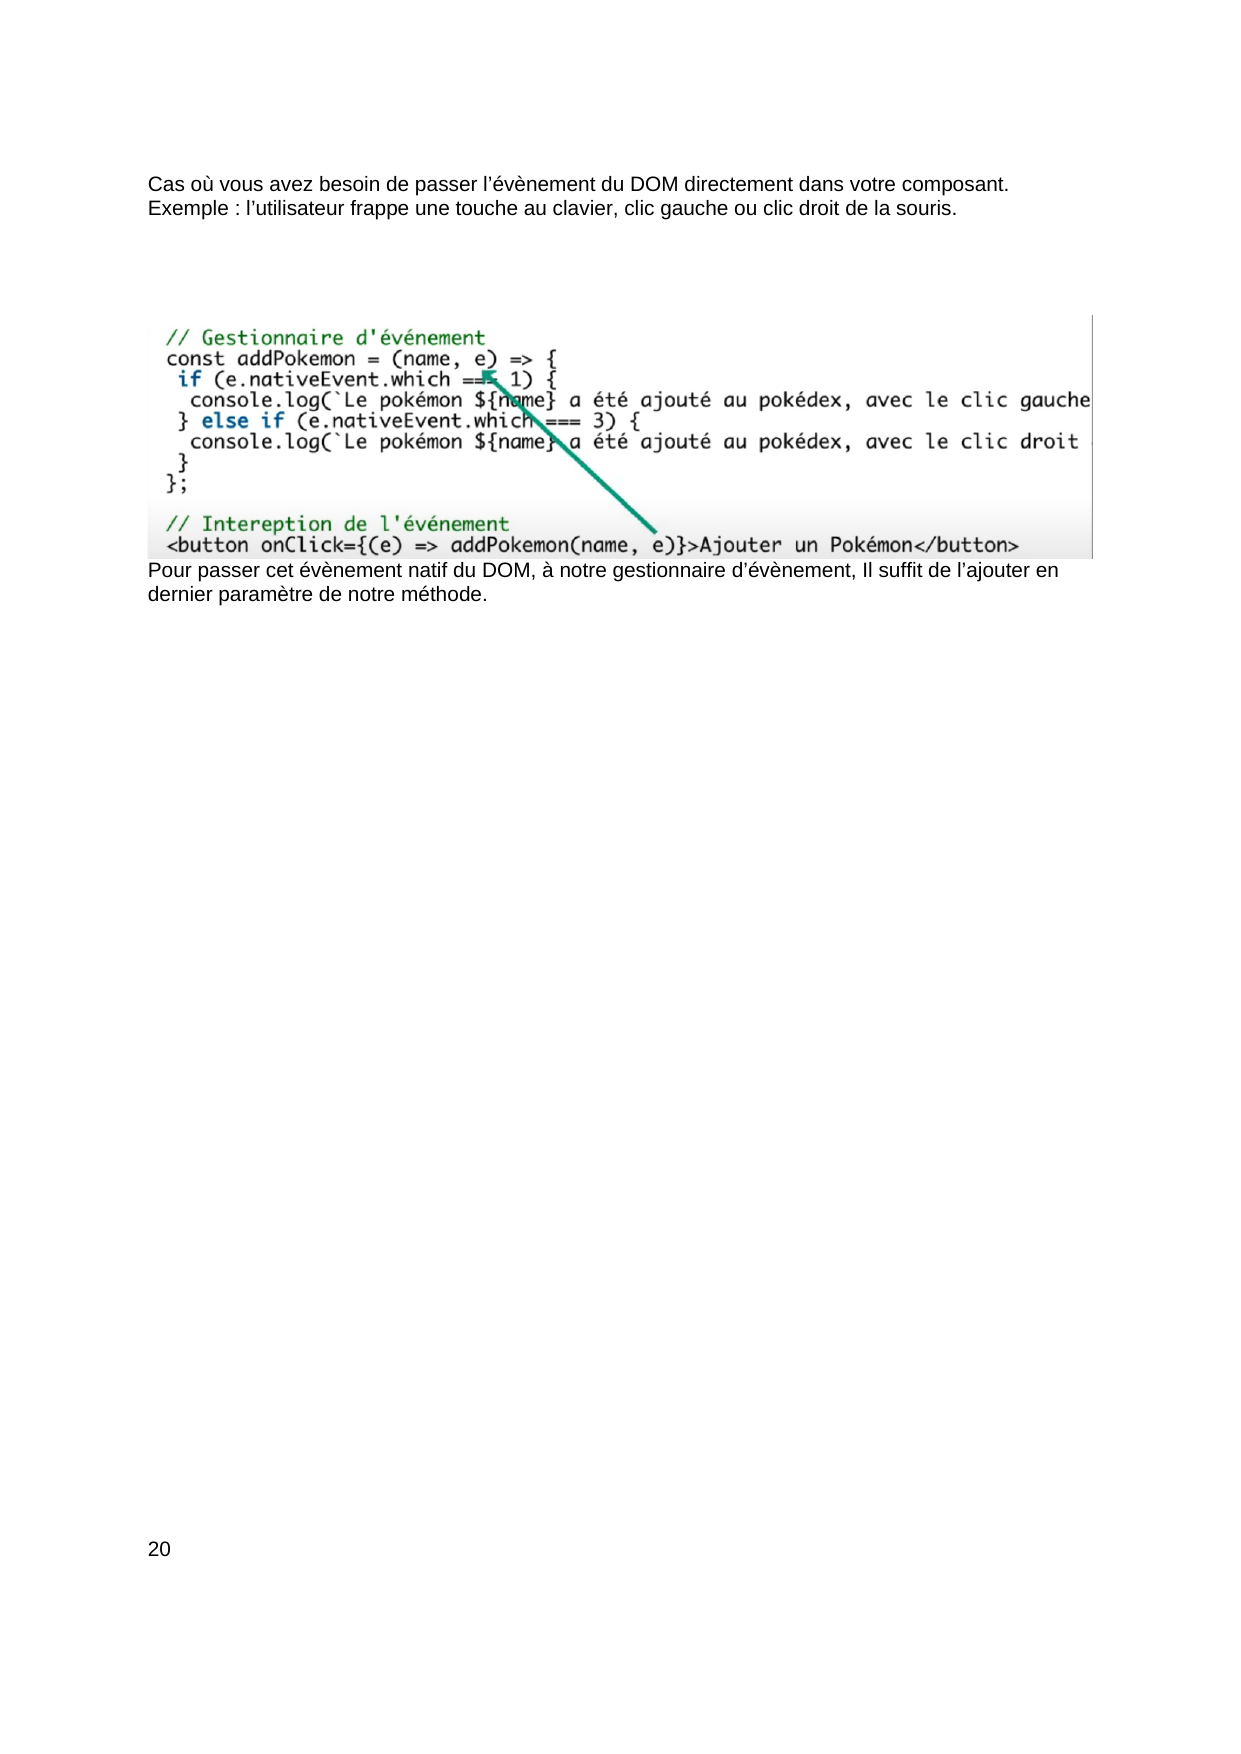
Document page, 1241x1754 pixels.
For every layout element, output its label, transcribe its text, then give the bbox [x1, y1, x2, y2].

text Pour passer cet évènement natif du DOM, à notre gestionnaire d’évènement, Il suffit de l’ajouter en dernier paramètre de notre méthode. [148, 559, 1093, 606]
text Cas où vous avez besoin de passer l’évènement du DOM directement dans votre composant. [148, 172, 1093, 196]
picture [147, 315, 1093, 559]
text Exemple : l’utilisateur frappe une touche au clavier, clic gauche ou clic droit de la souris. [148, 196, 1093, 219]
